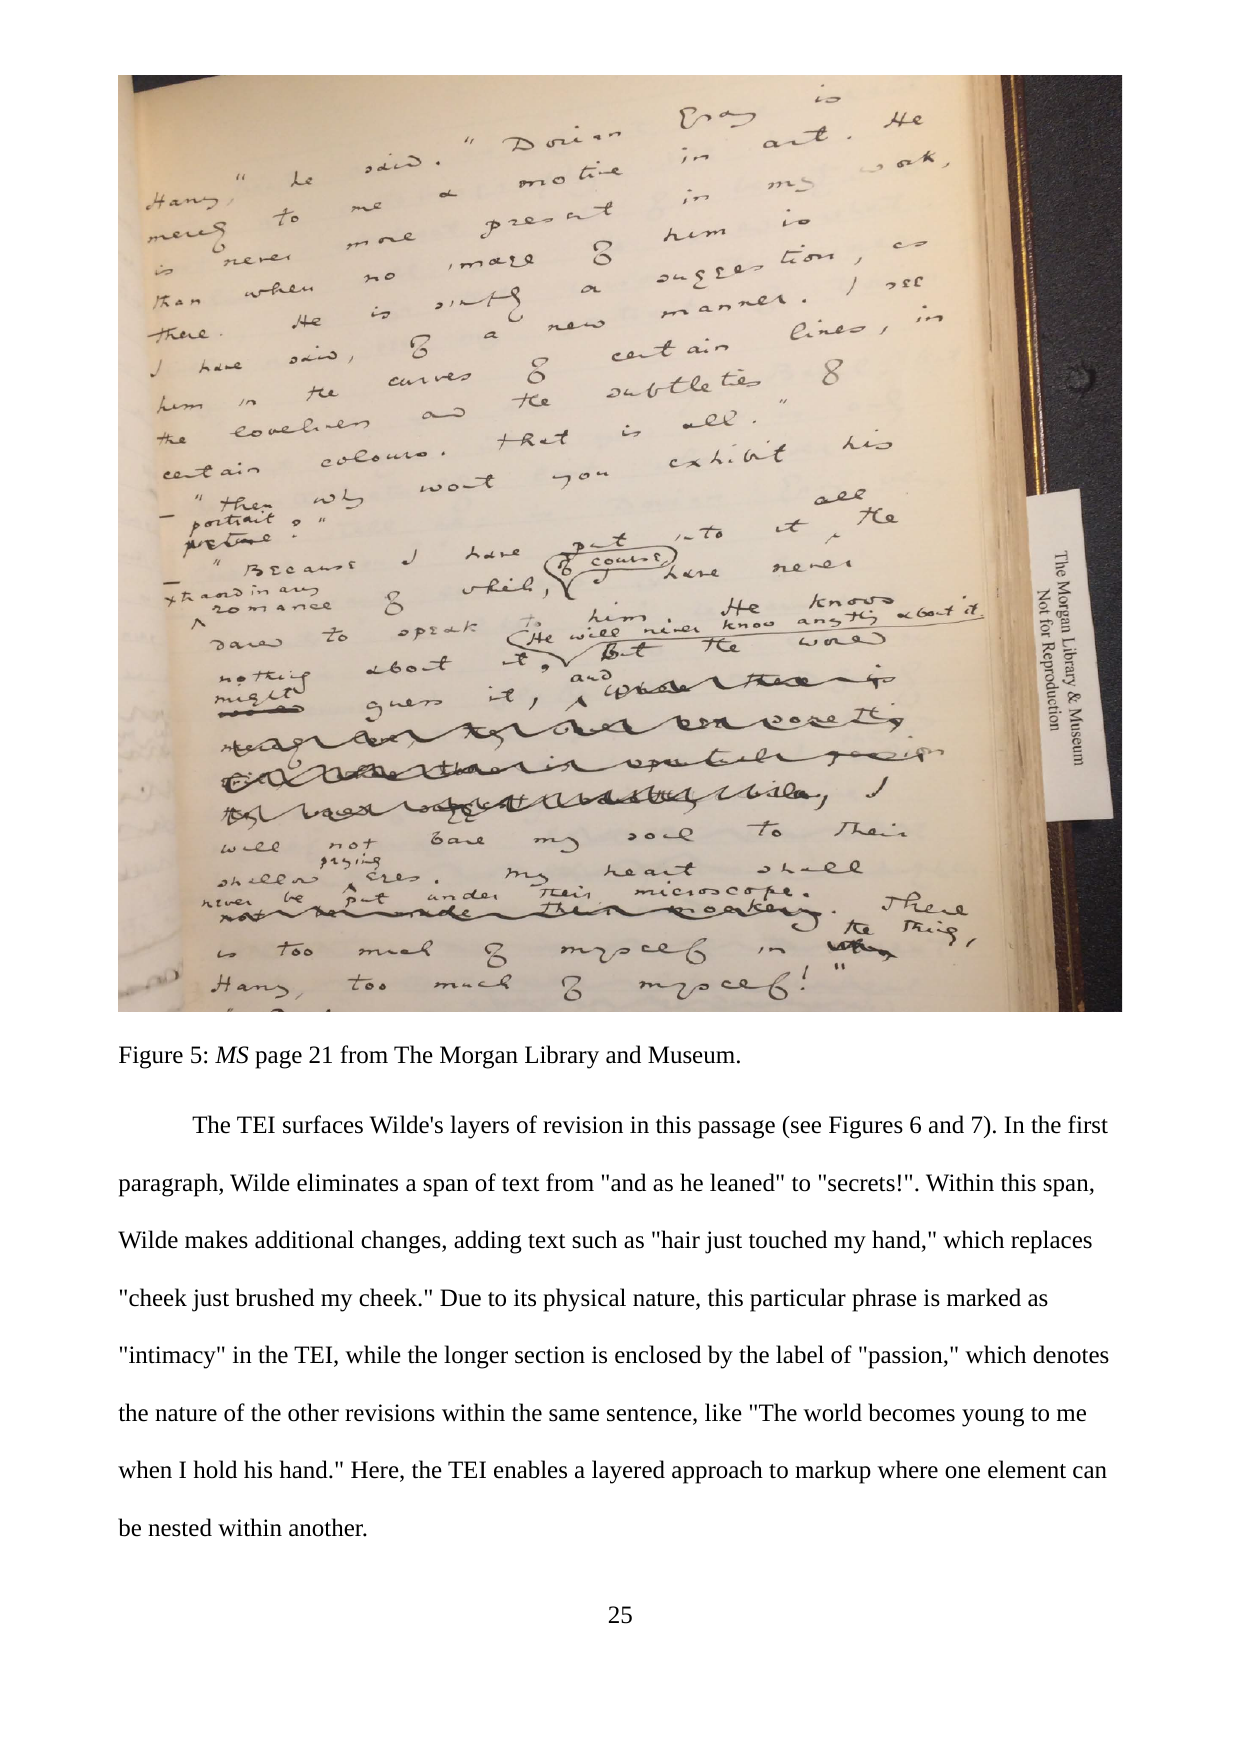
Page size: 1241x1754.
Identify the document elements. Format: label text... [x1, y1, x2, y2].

text Figure 5: MS page 21 from The Morgan Library and Museum. [118, 1012, 1122, 1069]
text The TEI surfaces Wilde's layers of revision in this passage (see Figures 6 and 7). In the first paragraph, Wilde eliminates a span of text from "and as he leaned" to "secrets!". Within this span, Wilde makes additional changes, adding text such as "hair just touched my hand," which replaces "cheek just brushed my cheek." Due to its physical nature, this particular phrase is marked as "intimacy" in the TEI, while the longer section is enclosed by the label of "passion," which denotes the nature of the other revisions within the same sentence, like "The world becomes young to me when I hold his hand." Here, the TEI enables a layered approach to markup where one element can be nested within another. [118, 1110, 1122, 1542]
